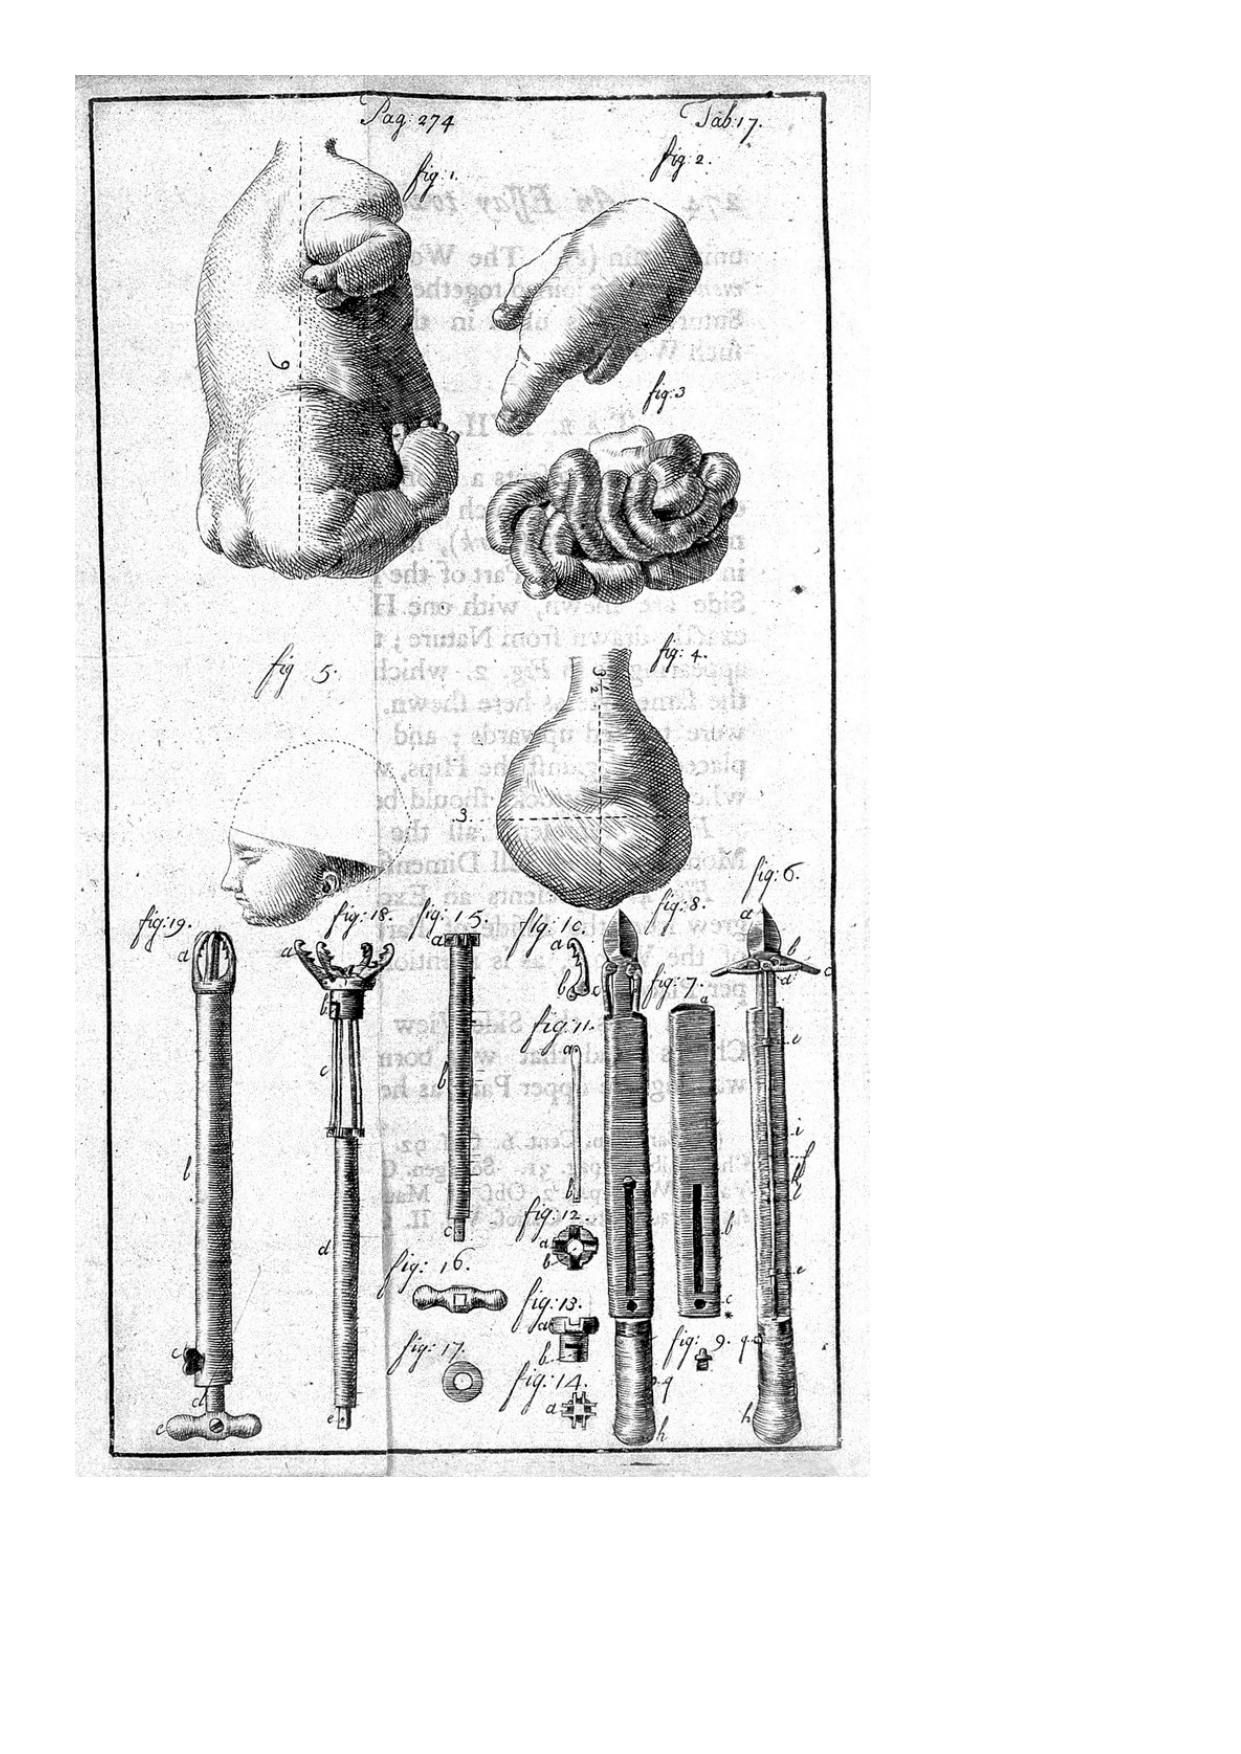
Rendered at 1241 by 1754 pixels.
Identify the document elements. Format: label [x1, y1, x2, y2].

picture [75, 75, 871, 1477]
